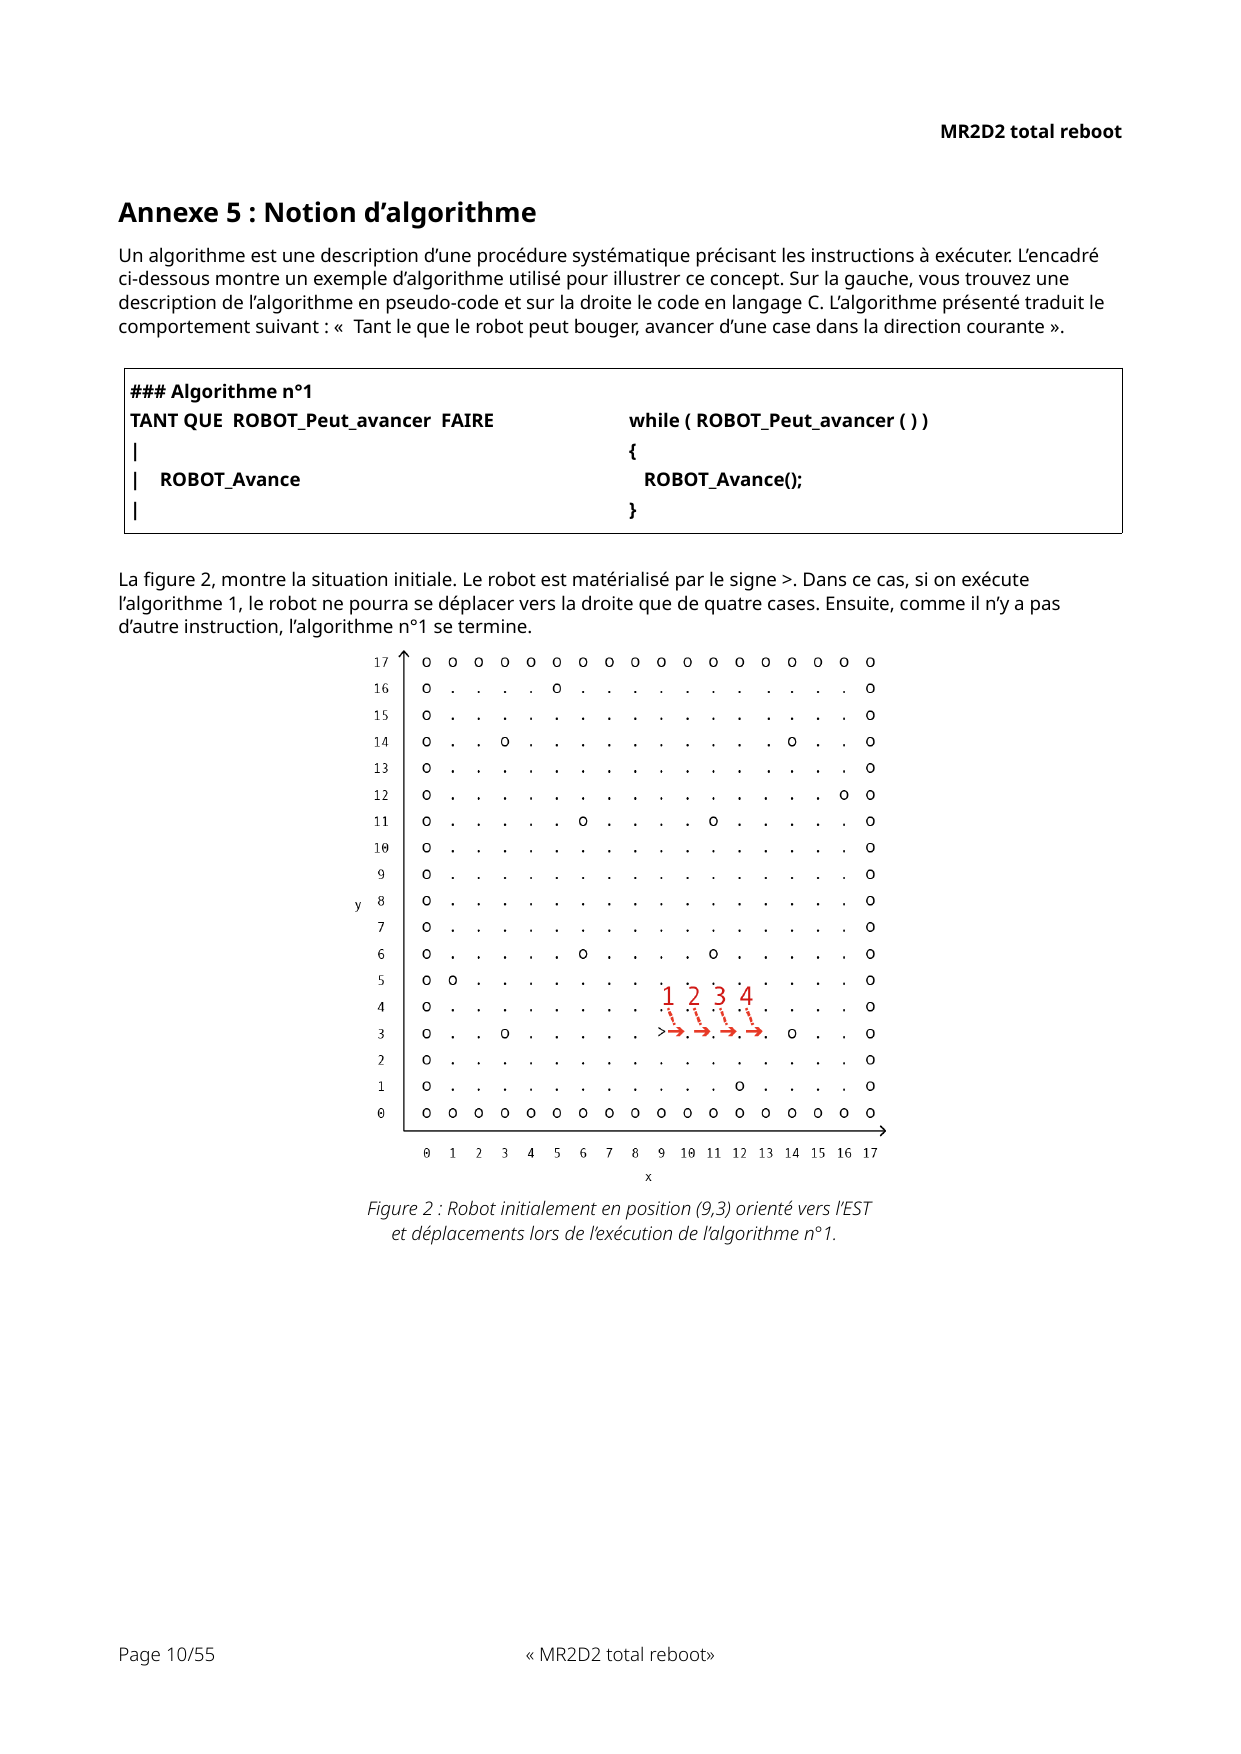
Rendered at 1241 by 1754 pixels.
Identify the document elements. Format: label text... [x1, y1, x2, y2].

table_header while ( ROBOT_Peut_avancer ( ) ) { ROBOT_Avance(); } [623, 369, 1122, 533]
text Figure 2 : Robot initialement en position (9,3) orienté vers l’EST et déplacements lors de l’exécution de l’algorithme n°1. [118, 1195, 1122, 1246]
table_header ### Algorithme n°1 TANT QUE ROBOT_Peut_avancer FAIRE | | ROBOT_Avance | [125, 369, 623, 533]
picture [354, 650, 886, 1183]
subtitle Annexe 5 : Notion d’algorithme [118, 194, 1122, 231]
text La figure 2, montre la situation initiale. Le robot est matérialisé par le signe >. Dans ce cas, si on exécute l’algorithme 1, le robot ne pourra se déplacer vers la droite que de quatre cases. Ensuite, comme il n’y a pas d’autre instruction, l’algorithme n°1 se termine. [118, 567, 1122, 638]
text Un algorithme est une description d’une procédure systématique précisant les instructions à exécuter. L’encadré ci-dessous montre un exemple d’algorithme utilisé pour illustrer ce concept. Sur la gauche, vous trouvez une description de l’algorithme en pseudo-code et sur la droite le code en langage C. L’algorithme présenté traduit le comportement suivant : « Tant le que le robot peut bouger, avancer d’une case dans la direction courante ». [118, 243, 1122, 338]
